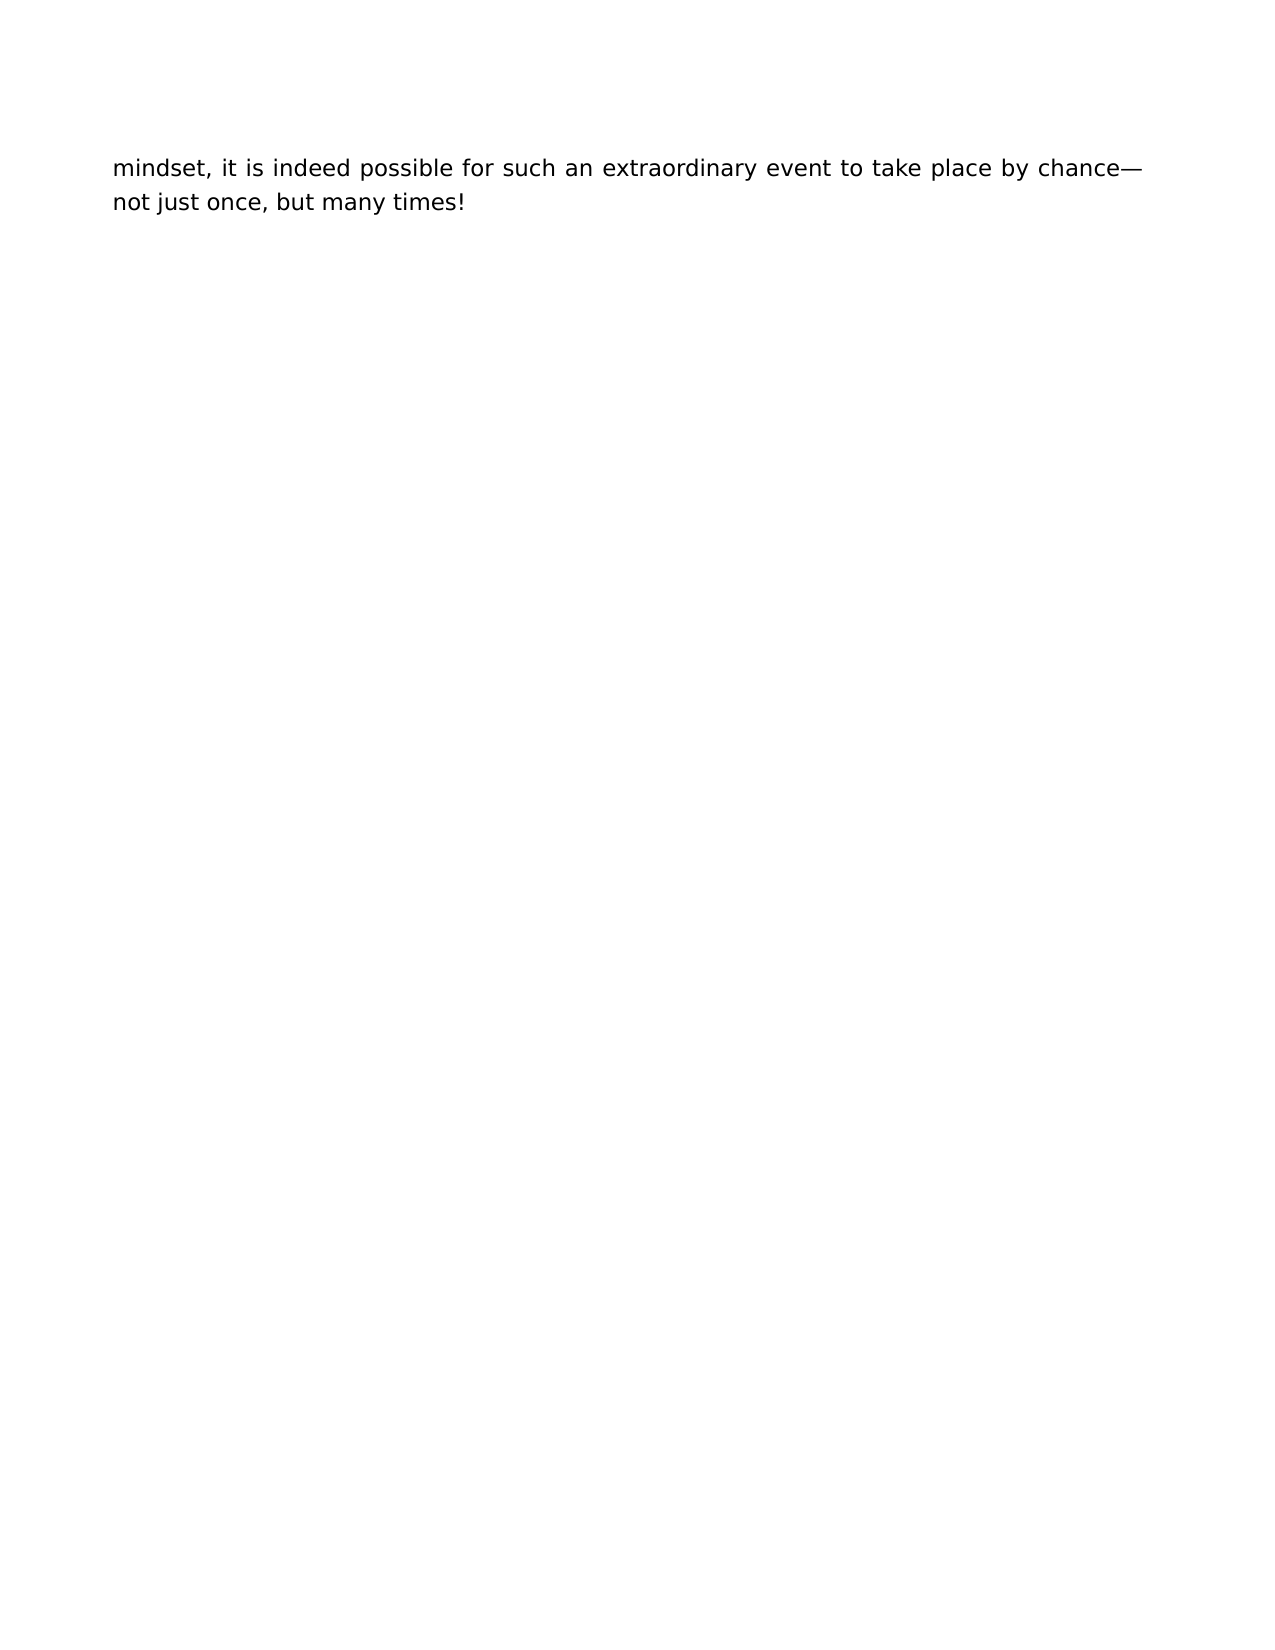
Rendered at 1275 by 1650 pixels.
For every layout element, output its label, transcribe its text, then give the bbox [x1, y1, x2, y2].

text mindset, it is indeed possible for such an extraordinary event to take place by chance—not just once, but many times! [112, 150, 1145, 217]
